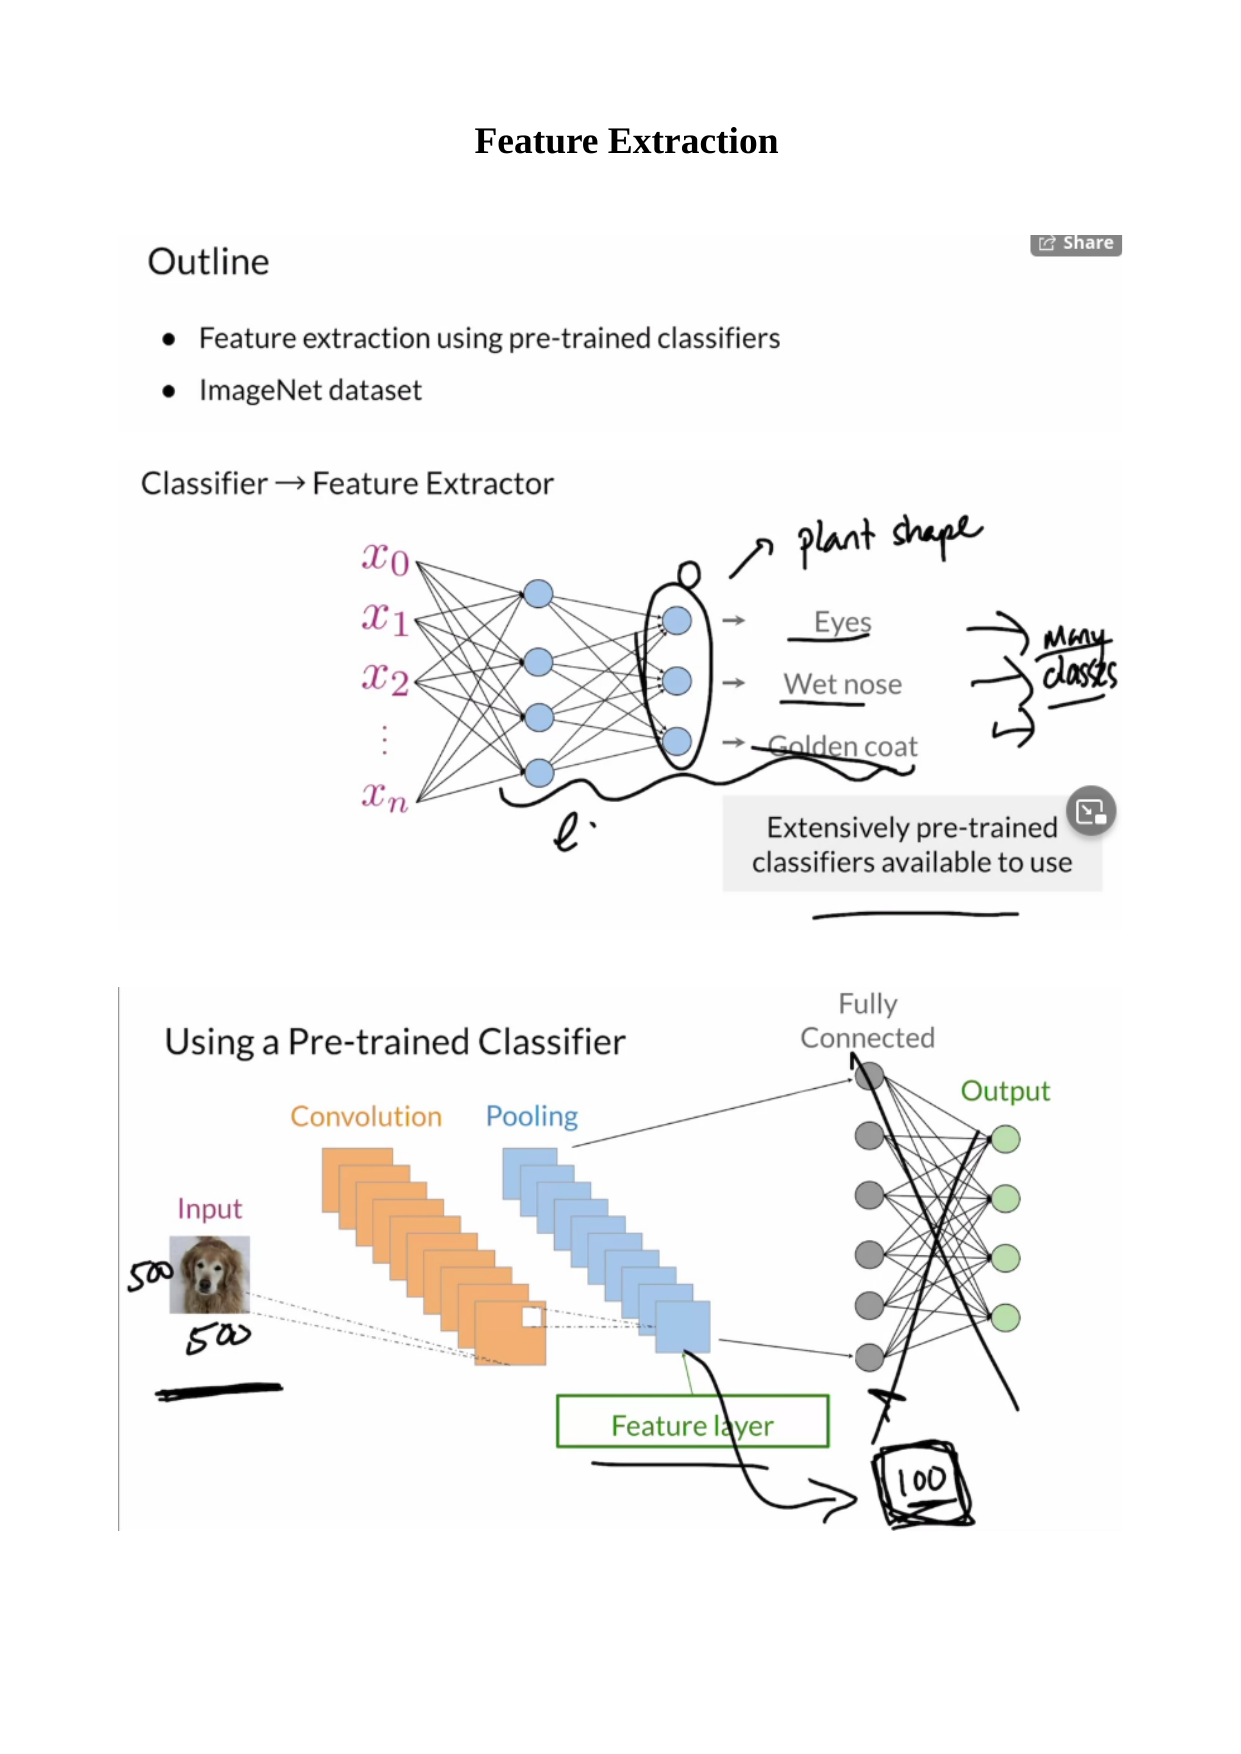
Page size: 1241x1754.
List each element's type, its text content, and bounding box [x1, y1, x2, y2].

picture [118, 460, 1123, 931]
picture [118, 235, 1123, 432]
subtitle Feature Extraction [118, 118, 1122, 161]
picture [118, 987, 1123, 1531]
